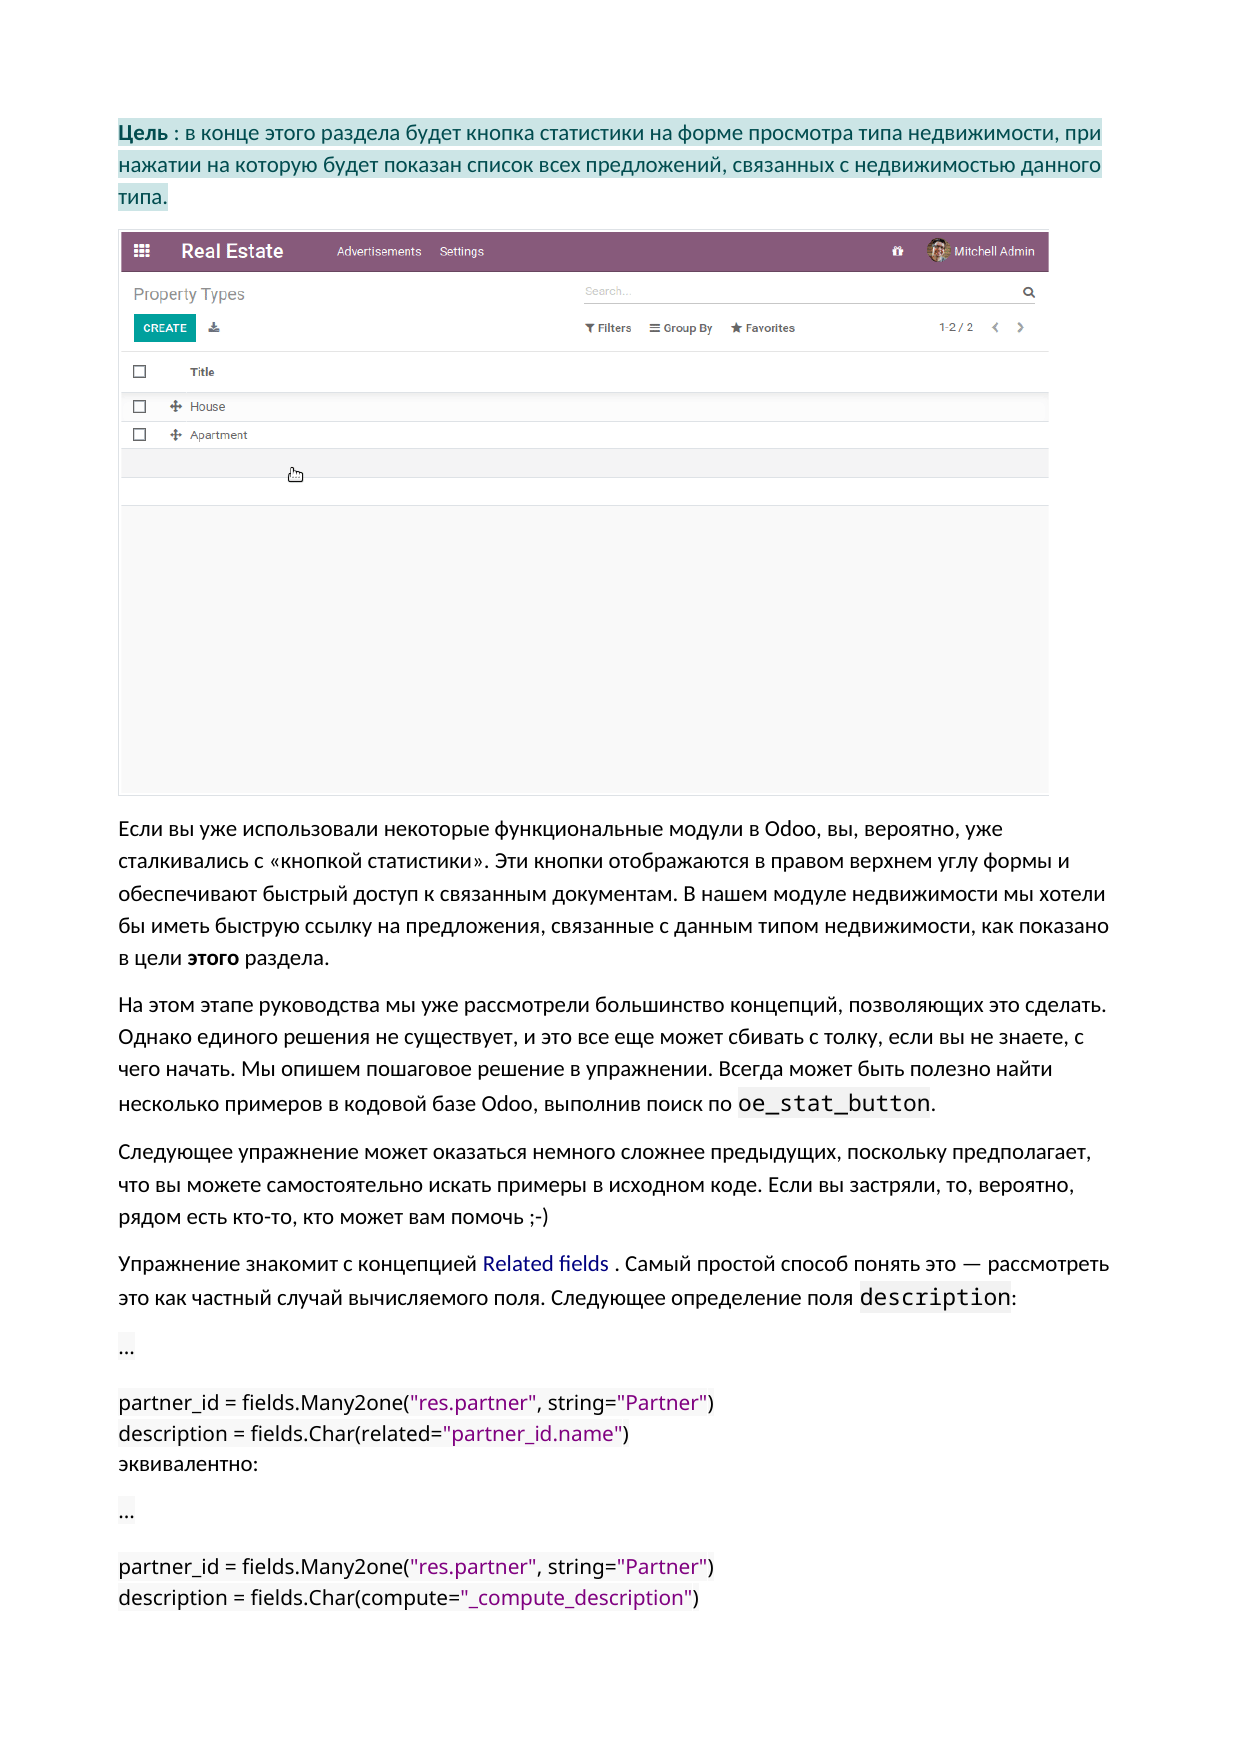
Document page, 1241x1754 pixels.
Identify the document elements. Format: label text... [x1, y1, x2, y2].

text Если вы уже использовали некоторые функциональные модули в Odoo, вы, вероятно, уже сталкивались с «кнопкой статистики». Эти кнопки отображаются в правом верхнем углу формы и обеспечивают быстрый доступ к связанным документам. В нашем модуле недвижимости мы хотели бы иметь быструю ссылку на предложения, связанные с данным типом недвижимости, как показано в цели этого раздела. [118, 814, 1122, 971]
text description = fields.Char(compute="_compute_description") [118, 1583, 1122, 1611]
text На этом этапе руководства мы уже рассмотрели большинство концепций, позволяющих это сделать. Однако единого решения не существует, и это все еще может сбивать с толку, если вы не знаете, с чего начать. Мы опишем пошаговое решение в упражнении. Всегда может быть полезно найти несколько примеров в кодовой базе Odoo, выполнив поиск по oe_stat_button. [118, 990, 1122, 1118]
text partner_id = fields.Many2one("res.partner", string="Partner") [118, 1388, 1122, 1416]
picture [121, 232, 1049, 793]
text Следующее упражнение может оказаться немного сложнее предыдущих, поскольку предполагает, что вы можете самостоятельно искать примеры в исходном коде. Если вы застряли, то, вероятно, рядом есть кто-то, кто может вам помочь ;-) [118, 1137, 1122, 1230]
text ... [118, 1332, 1122, 1360]
text ... [118, 1496, 1122, 1524]
text partner_id = fields.Many2one("res.partner", string="Partner") [118, 1552, 1122, 1581]
text description = fields.Char(related="partner_id.name") [118, 1419, 1122, 1447]
text Упражнение знакомит с концепцией Related fields . Самый простой способ понять это — рассмотреть это как частный случай вычисляемого поля. Следующее определение поля description: [118, 1249, 1122, 1313]
text эквивалентно: [118, 1449, 1122, 1477]
text Цель : в конце этого раздела будет кнопка статистики на форме просмотра типа недвижимости, при нажатии на которую будет показан список всех предложений, связанных с недвижимостью данного типа. [118, 118, 1122, 211]
